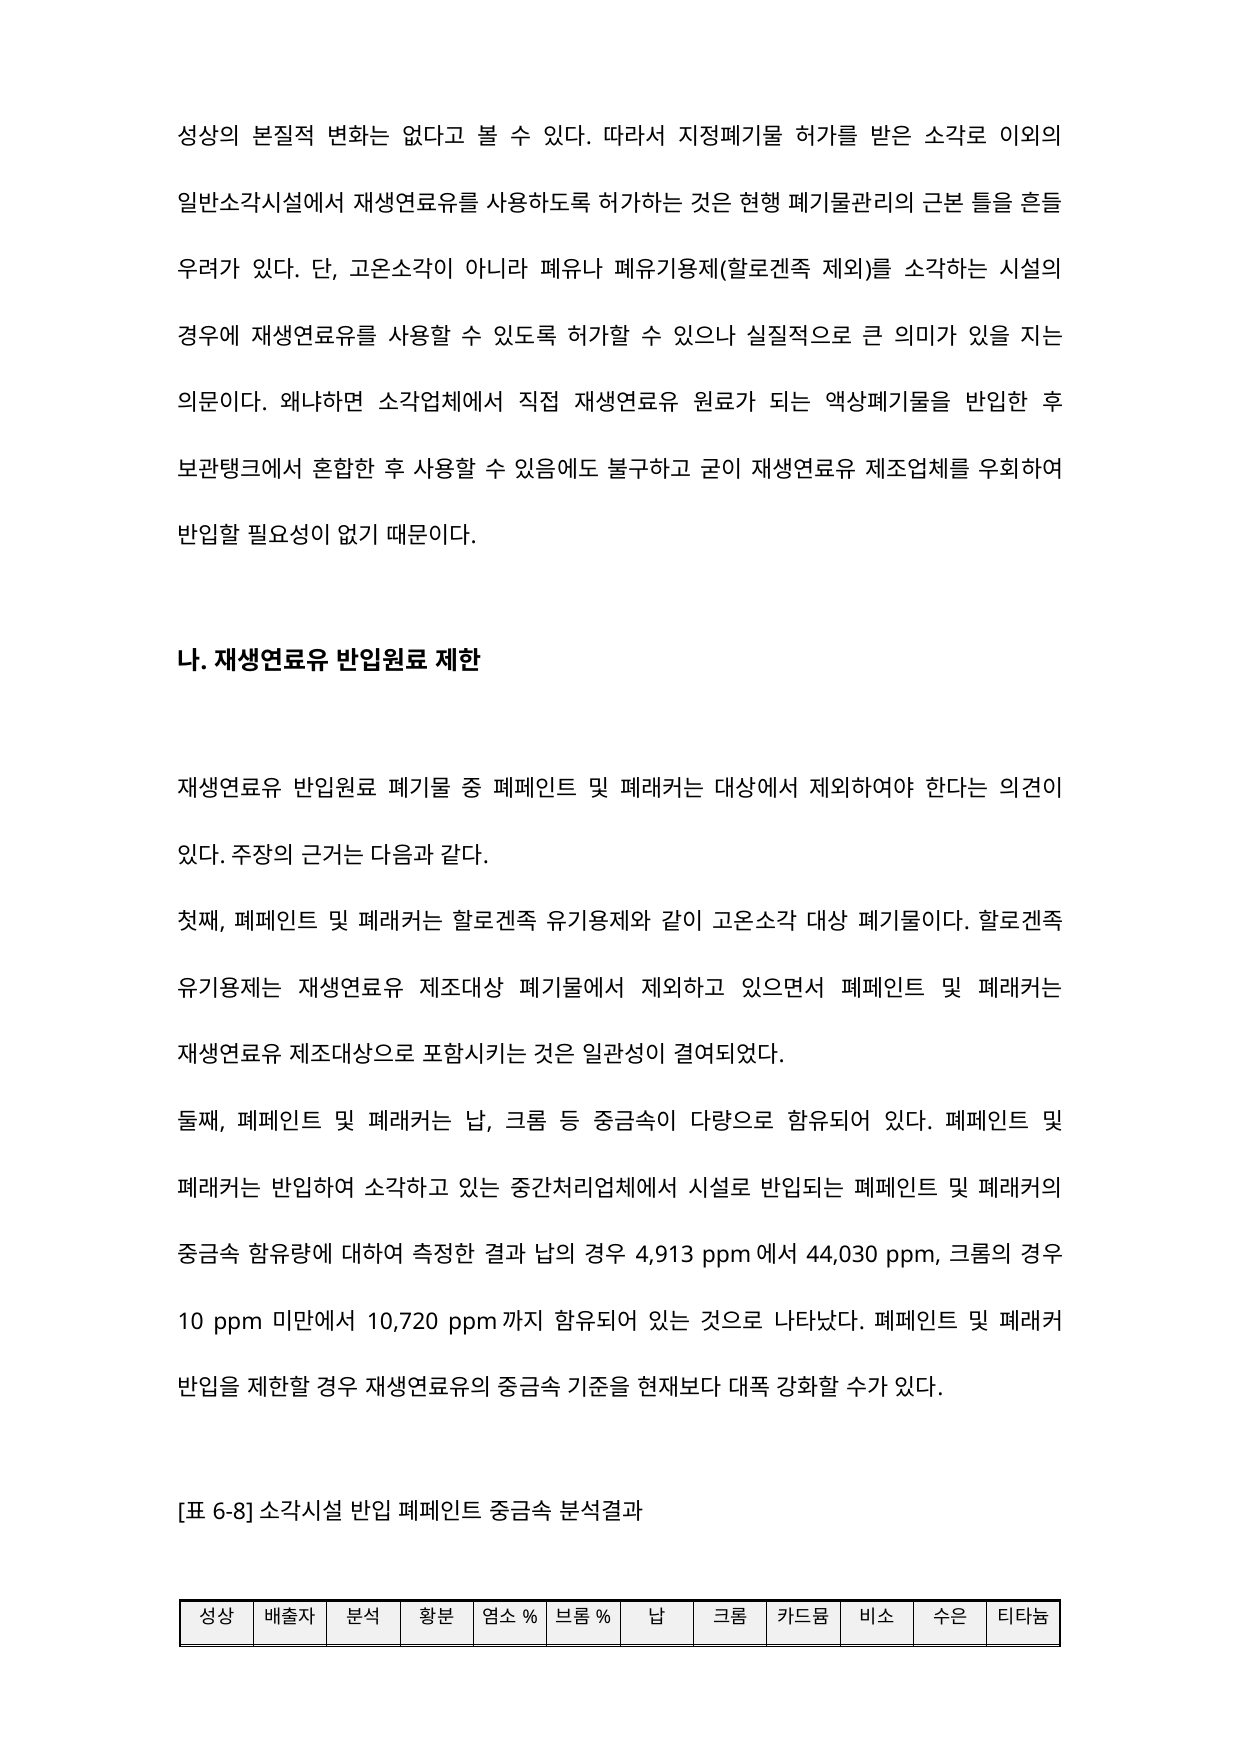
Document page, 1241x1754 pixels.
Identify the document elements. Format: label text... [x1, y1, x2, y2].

text [표 6-8] 소각시설 반입 폐페인트 중금속 분석결과 [177, 1493, 1063, 1526]
table_header 수은 [914, 1602, 986, 1644]
table_header 배출자 [254, 1602, 326, 1644]
table_header 염소 % [474, 1602, 546, 1644]
table_header 성상 [181, 1602, 253, 1644]
text 둘째, 폐페인트 및 폐래커는 납, 크롬 등 중금속이 다량으로 함유되어 있다. 폐페인트 및 폐래커는 반입하여 소각하고 있는 중간처리업체에서 시설로 반입되는 폐페인트 및 폐래커의 중금속 함유량에 대하여 측정한 결과 납의 경우 4,913 ppm에서 44,030 ppm, 크롬의 경우 10 ppm 미만에서 10,720 ppm까지 함유되어 있는 것으로 나타났다. 폐페인트 및 폐래커 반입을 제한할 경우 재생연료유의 중금속 기준을 현재보다 대폭 강화할 수가 있다. [177, 1103, 1063, 1402]
table_header 비소 [841, 1602, 913, 1644]
table_header 황분 [401, 1602, 473, 1644]
table_header 브롬 % [547, 1602, 620, 1644]
table_header 분석 [327, 1602, 400, 1644]
text 첫째, 폐페인트 및 폐래커는 할로겐족 유기용제와 같이 고온소각 대상 폐기물이다. 할로겐족 유기용제는 재생연료유 제조대상 폐기물에서 제외하고 있으면서 폐페인트 및 폐래커는 재생연료유 제조대상으로 포함시키는 것은 일관성이 결여되었다. [177, 903, 1063, 1069]
table_header 크롬 [694, 1602, 766, 1644]
text 성상의 본질적 변화는 없다고 볼 수 있다. 따라서 지정폐기물 허가를 받은 소각로 이외의 일반소각시설에서 재생연료유를 사용하도록 허가하는 것은 현행 폐기물관리의 근본 틀을 흔들 우려가 있다. 단, 고온소각이 아니라 폐유나 폐유기용제(할로겐족 제외)를 소각하는 시설의 경우에 재생연료유를 사용할 수 있도록 허가할 수 있으나 실질적으로 큰 의미가 있을 지는 의문이다. 왜냐하면 소각업체에서 직접 재생연료유 원료가 되는 액상폐기물을 반입한 후 보관탱크에서 혼합한 후 사용할 수 있음에도 불구하고 굳이 재생연료유 제조업체를 우회하여 반입할 필요성이 없기 때문이다. [177, 118, 1063, 551]
text 나. 재생연료유 반입원료 제한 [177, 641, 1063, 677]
text 재생연료유 반입원료 폐기물 중 폐페인트 및 폐래커는 대상에서 제외하여야 한다는 의견이 있다. 주장의 근거는 다음과 같다. [177, 770, 1063, 870]
table_header 납 [621, 1602, 693, 1644]
table_header 카드뮴 [767, 1602, 840, 1644]
table_header 티타늄 [987, 1602, 1059, 1644]
